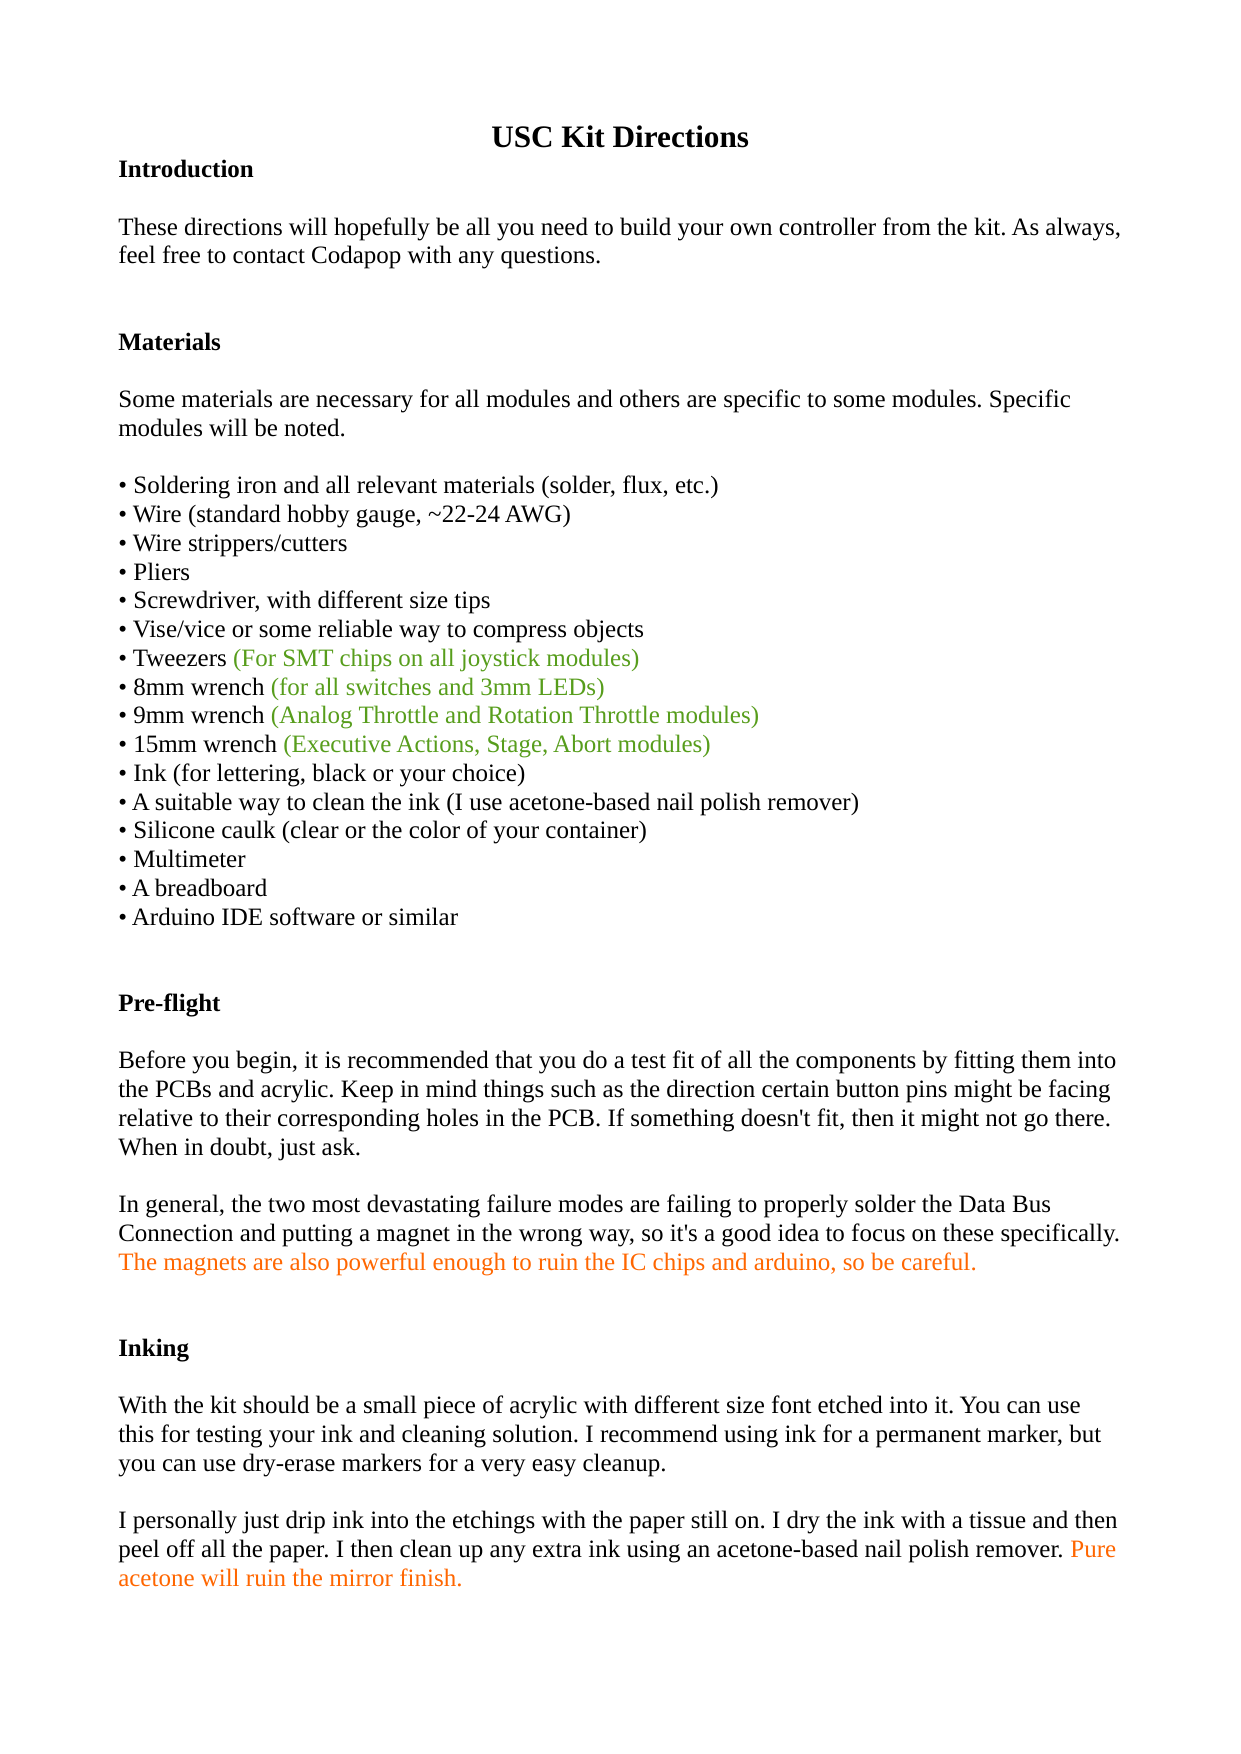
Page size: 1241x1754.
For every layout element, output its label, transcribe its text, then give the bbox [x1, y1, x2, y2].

text Pre-flight [118, 988, 1122, 1017]
text • 9mm wrench (Analog Throttle and Rotation Throttle modules) [118, 700, 1122, 729]
text Inking With the kit should be a small piece of acrylic with different size font etched into it. You can use this for testing your ink and cleaning solution. I recommend using ink for a permanent marker, but you can use dry-erase markers for a very easy cleanup. [118, 1333, 1122, 1477]
text • Arduino IDE software or similar [118, 902, 1122, 930]
text I personally just drip ink into the etchings with the paper still on. I dry the ink with a tissue and then peel off all the paper. I then clean up any extra ink using an acetone-based nail polish remover. Pure acetone will ruin the mirror finish. [118, 1505, 1122, 1592]
text Introduction [118, 154, 1122, 183]
text • Screwdriver, with different size tips [118, 585, 1122, 614]
text • Vise/vice or some reliable way to compress objects [118, 614, 1122, 643]
text These directions will hopefully be all you need to build your own controller from the kit. As always, feel free to contact Codapop with any questions. [118, 212, 1122, 269]
text • Tweezers (For SMT chips on all joystick modules) [118, 643, 1122, 672]
text Some materials are necessary for all modules and others are specific to some modules. Specific modules will be noted. [118, 384, 1122, 442]
text • 8mm wrench (for all switches and 3mm LEDs) [118, 672, 1122, 700]
text • Wire (standard hobby gauge, ~22-24 AWG) [118, 499, 1122, 528]
text Before you begin, it is recommended that you do a test fit of all the components by fitting them into the PCBs and acrylic. Keep in mind things such as the direction certain button pins might be facing relative to their corresponding holes in the PCB. If something doesn't fit, then it might not go there. When in doubt, just ask. In general, the two most devastating failure modes are failing to properly solder the Data Bus Connection and putting a magnet in the wrong way, so it's a good idea to focus on these specifically. The magnets are also powerful enough to ruin the IC chips and arduino, so be careful. [118, 1045, 1122, 1275]
text • Silicone caulk (clear or the color of your container) • Multimeter [118, 815, 1122, 873]
text Materials [118, 327, 1122, 355]
text • Wire strippers/cutters [118, 528, 1122, 557]
text • Ink (for lettering, black or your choice) [118, 758, 1122, 787]
text • Pliers [118, 557, 1122, 585]
text • A breadboard [118, 873, 1122, 902]
text USC Kit Directions [118, 118, 1122, 154]
text • A suitable way to clean the ink (I use acetone-based nail polish remover) [118, 787, 1122, 815]
text • Soldering iron and all relevant materials (solder, flux, etc.) [118, 470, 1122, 499]
text • 15mm wrench (Executive Actions, Stage, Abort modules) [118, 729, 1122, 758]
